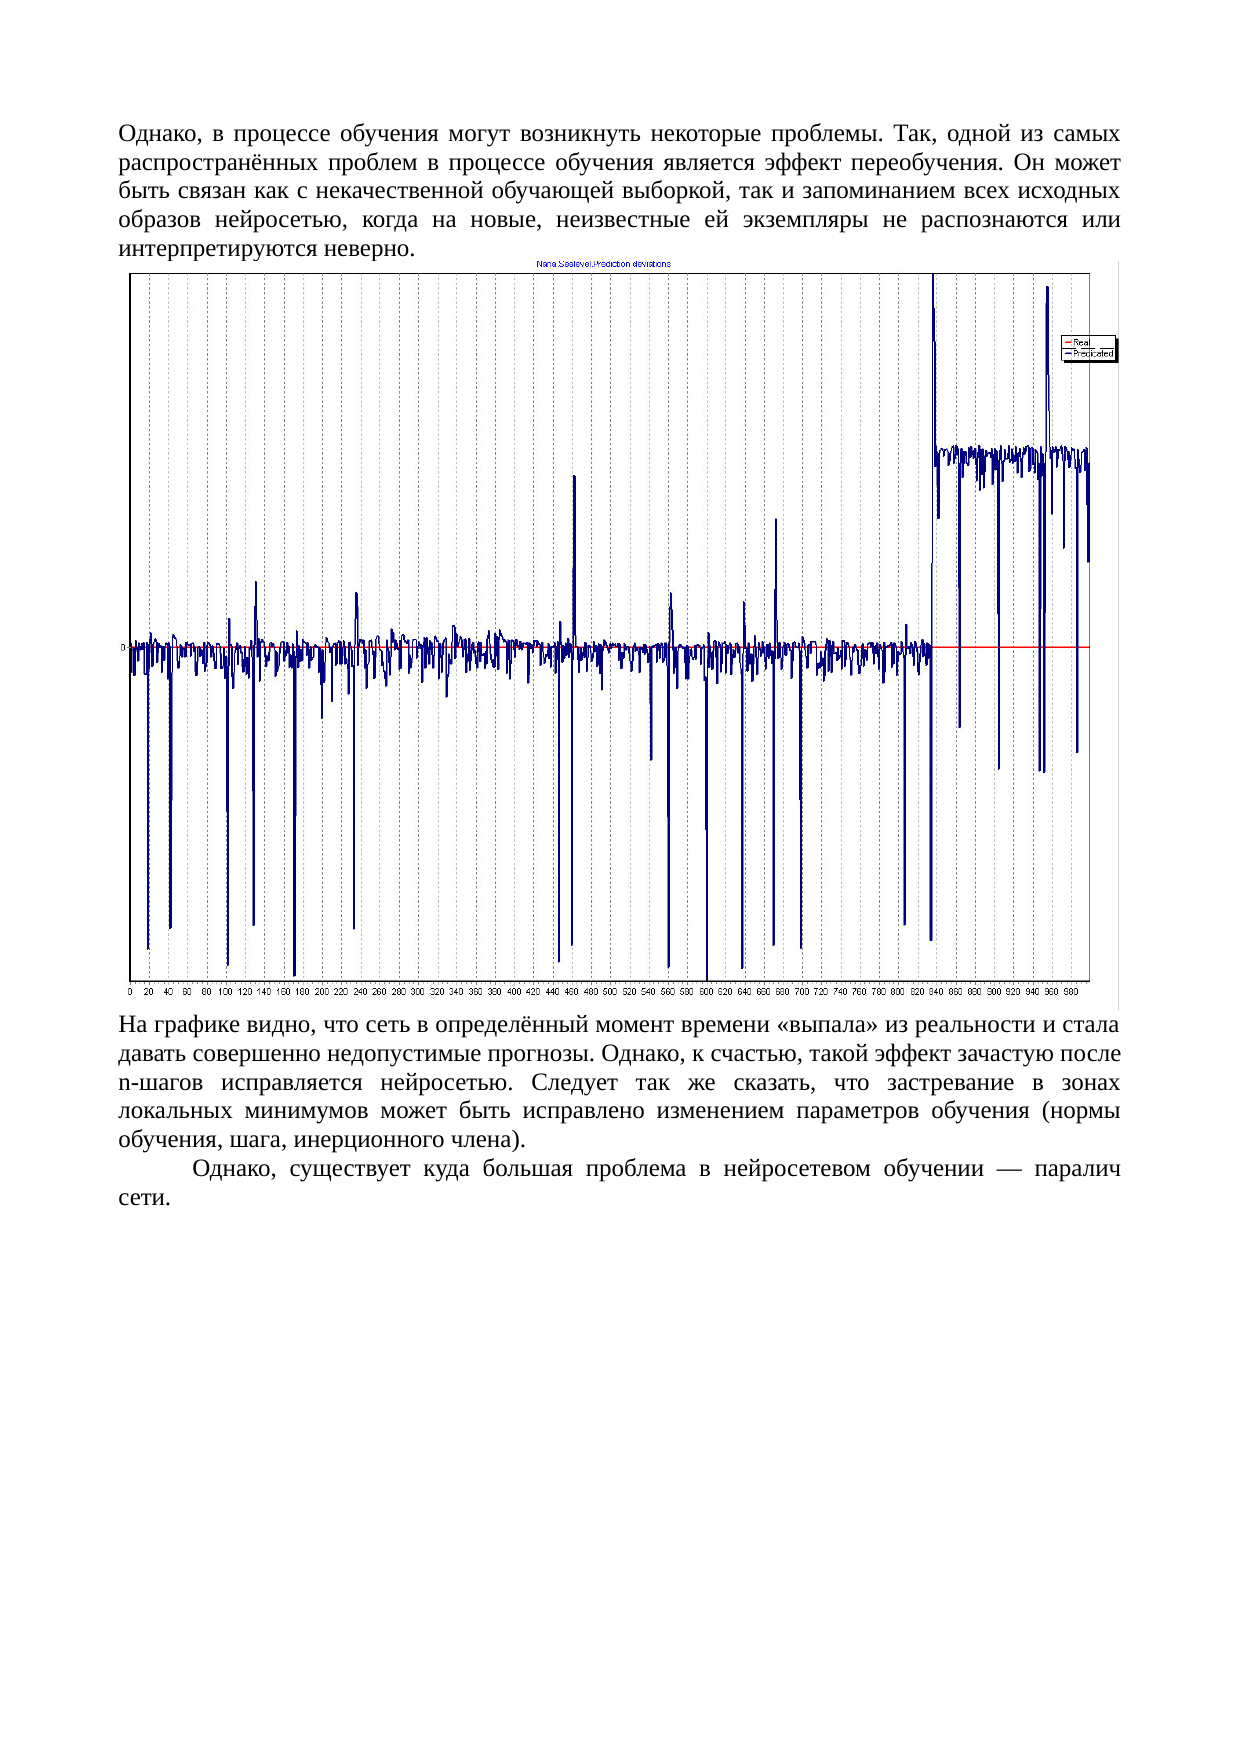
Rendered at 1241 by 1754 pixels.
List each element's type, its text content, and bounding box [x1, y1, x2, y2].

picture [118, 261, 1122, 1010]
text На графике видно, что сеть в определённый момент времени «выпала» из реальности и стала давать совершенно недопустимые прогнозы. Однако, к счастью, такой эффект зачастую после n-шагов исправляется нейросетью. Следует так же сказать, что застревание в зонах локальных минимумов может быть исправлено изменением параметров обучения (нормы обучения, шага, инерционного члена). [118, 1010, 1122, 1153]
text Однако, в процессе обучения могут возникнуть некоторые проблемы. Так, одной из самых распространённых проблем в процессе обучения является эффект переобучения. Он может быть связан как с некачественной обучающей выборкой, так и запоминанием всех исходных образов нейросетью, когда на новые, неизвестные ей экземпляры не распознаются или интерпретируются неверно. [118, 118, 1122, 261]
text Однако, существует куда большая проблема в нейросетевом обучении — паралич сети. [118, 1153, 1122, 1211]
